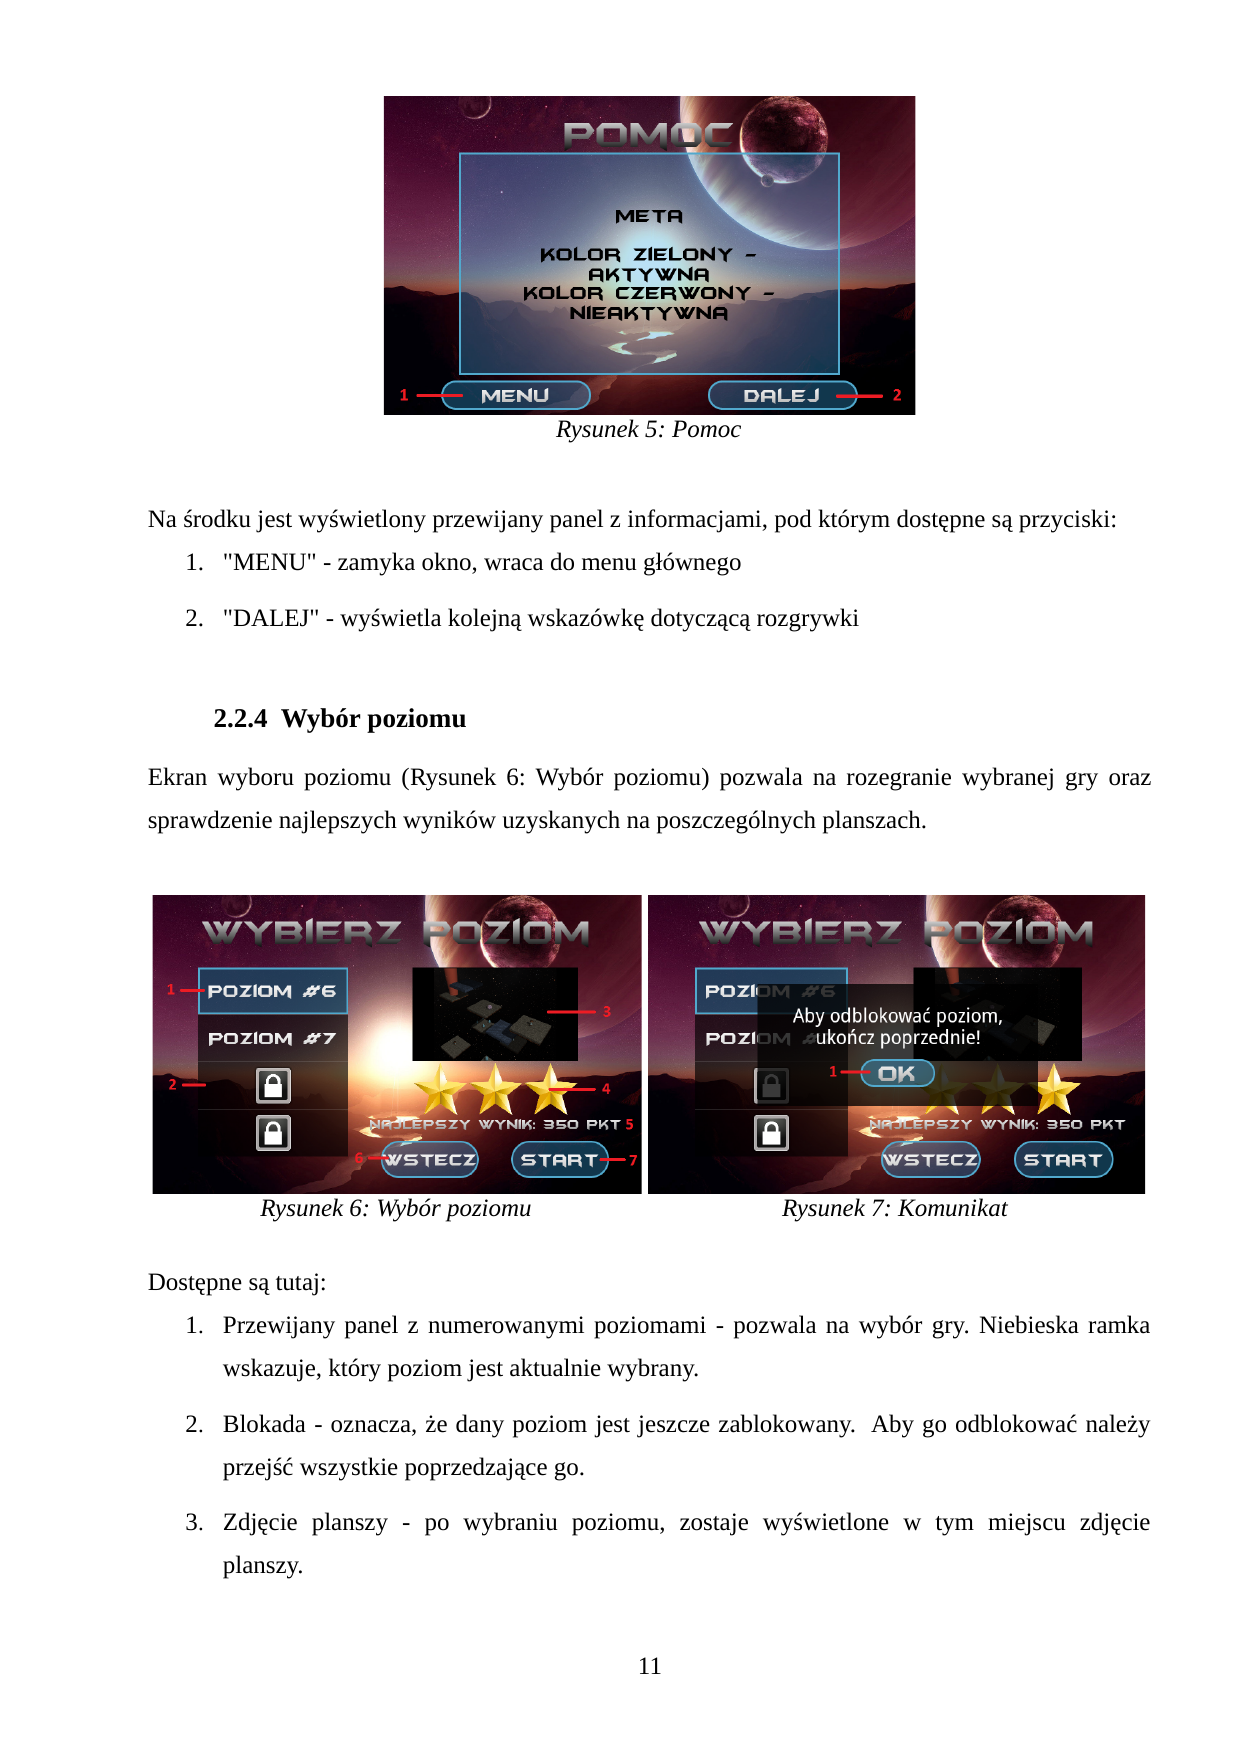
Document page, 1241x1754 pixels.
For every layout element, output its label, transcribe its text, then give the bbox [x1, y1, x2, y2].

list Zdjęcie planszy - po wybraniu poziomu, zostaje wyświetlone w tym miejscu zdjęcie planszy. [185, 1507, 1152, 1579]
picture [383, 96, 916, 415]
list Blokada - oznacza, że dany poziom jest jeszcze zablokowany. Aby go odblokować należy przejść wszystkie poprzedzające go. [185, 1409, 1152, 1481]
list "DALEJ" - wyświetla kolejną wskazówkę dotyczącą rozgrywki [185, 603, 1152, 632]
text Rysunek 6: Wybór poziomu [149, 896, 645, 1222]
picture [152, 895, 642, 1194]
text Dostępne są tutaj: [148, 1267, 1152, 1296]
list "MENU" - zamyka okno, wraca do menu głównego [185, 547, 1152, 576]
text Ekran wyboru poziomu (Rysunek 6: Wybór poziomu) pozwala na rozegranie wybranej gry oraz sprawdzenie najlepszych wyników uzyskanych na poszczególnych planszach. [148, 762, 1152, 834]
picture [648, 895, 1146, 1194]
text Rysunek 5: Pomoc [386, 415, 914, 443]
subtitle Wybór poziomu [207, 702, 1152, 733]
list Przewijany panel z numerowanymi poziomami - pozwala na wybór gry. Niebieska ramka wskazuje, który poziom jest aktualnie wybrany. [185, 1310, 1152, 1382]
text Rysunek 7: Komunikat [648, 1194, 1144, 1222]
text Na środku jest wyświetlony przewijany panel z informacjami, pod którym dostępne są przyciski: [148, 504, 1152, 533]
